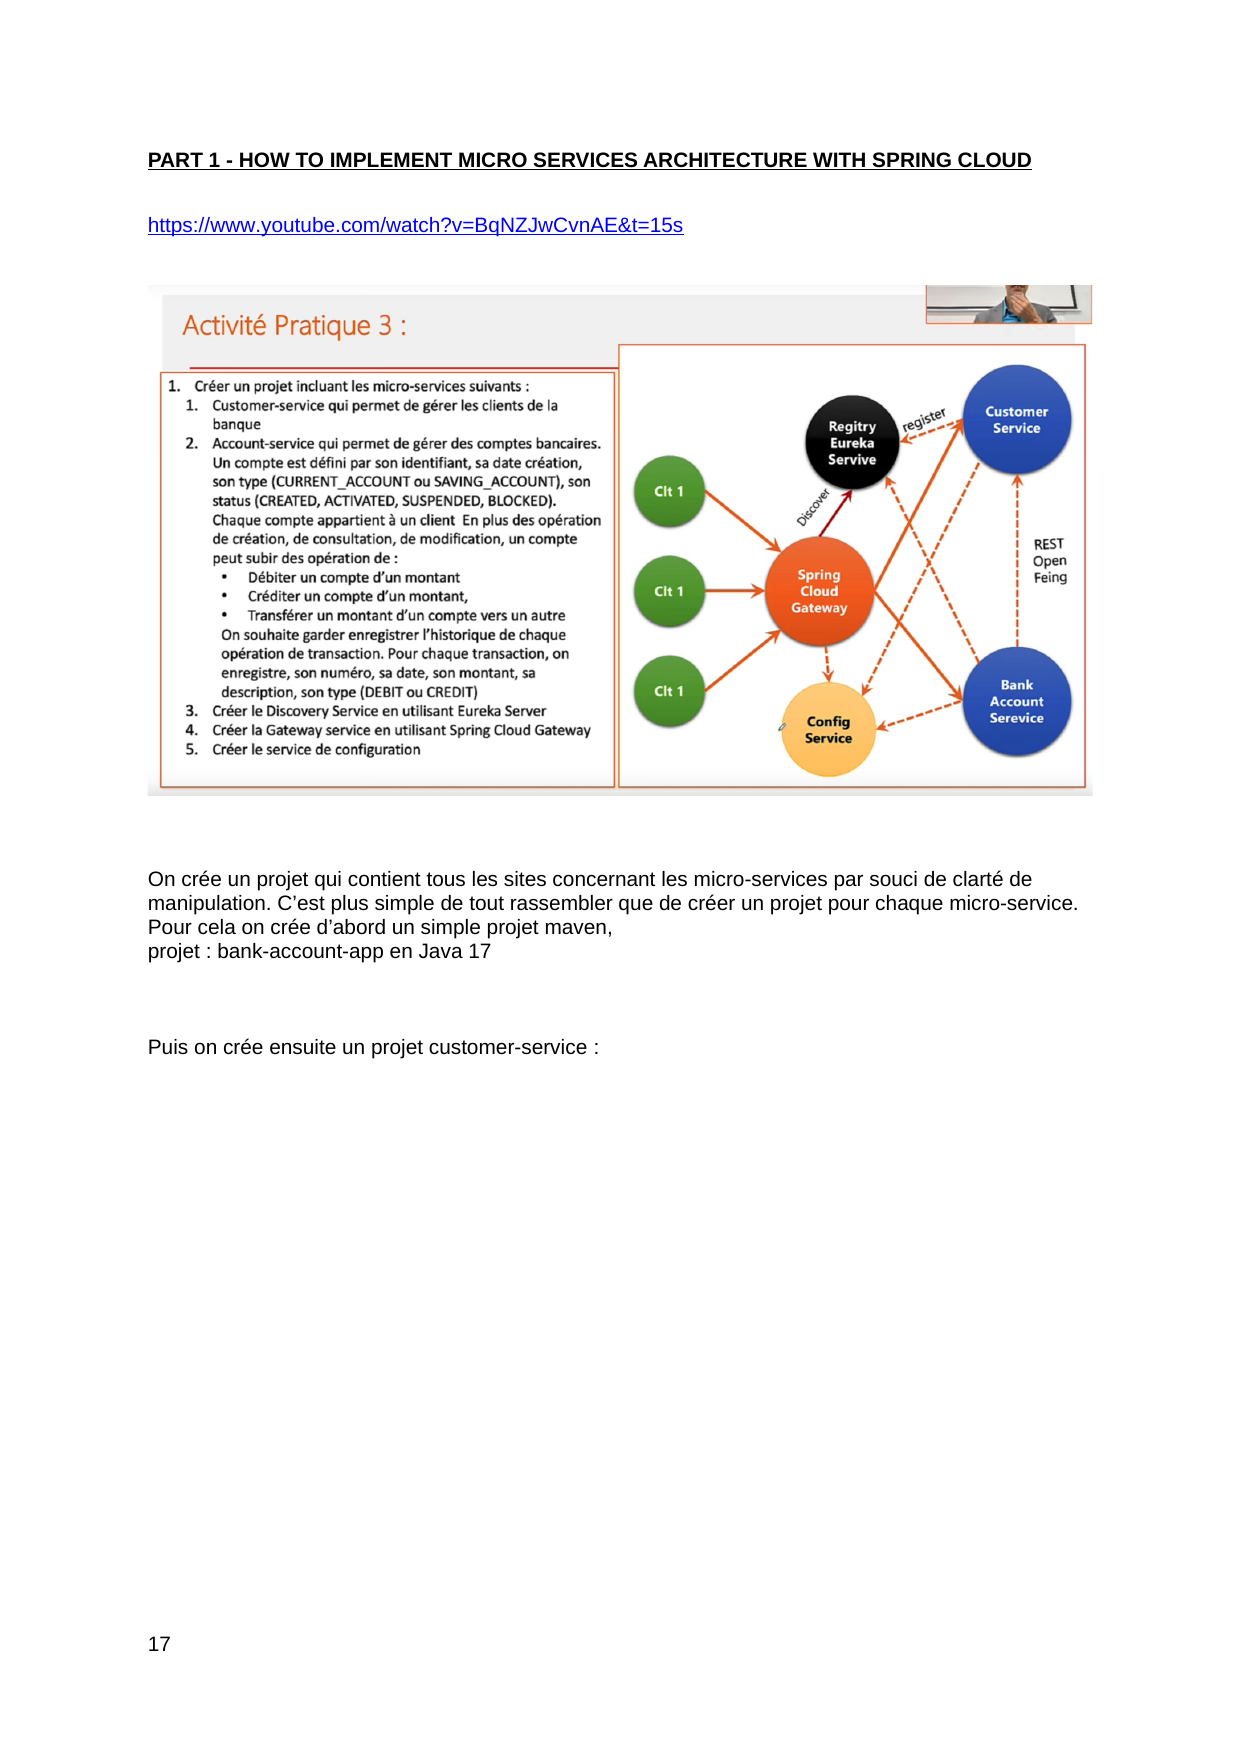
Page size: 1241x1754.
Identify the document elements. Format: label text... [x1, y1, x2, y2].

picture [147, 285, 1093, 796]
text Puis on crée ensuite un projet customer-service : [148, 1035, 1093, 1059]
text https://www.youtube.com/watch?v=BqNZJwCvnAE&t=15s [148, 213, 1093, 237]
text On crée un projet qui contient tous les sites concernant les micro-services par souci de clarté de manipulation. C’est plus simple de tout rassembler que de créer un projet pour chaque micro-service. Pour cela on crée d’abord un simple projet maven, [148, 867, 1093, 939]
subtitle Part 1 - How to Implement Micro services Architecture with Spring Cloud [148, 148, 1093, 172]
text projet : bank-account-app en Java 17 [148, 939, 1093, 963]
